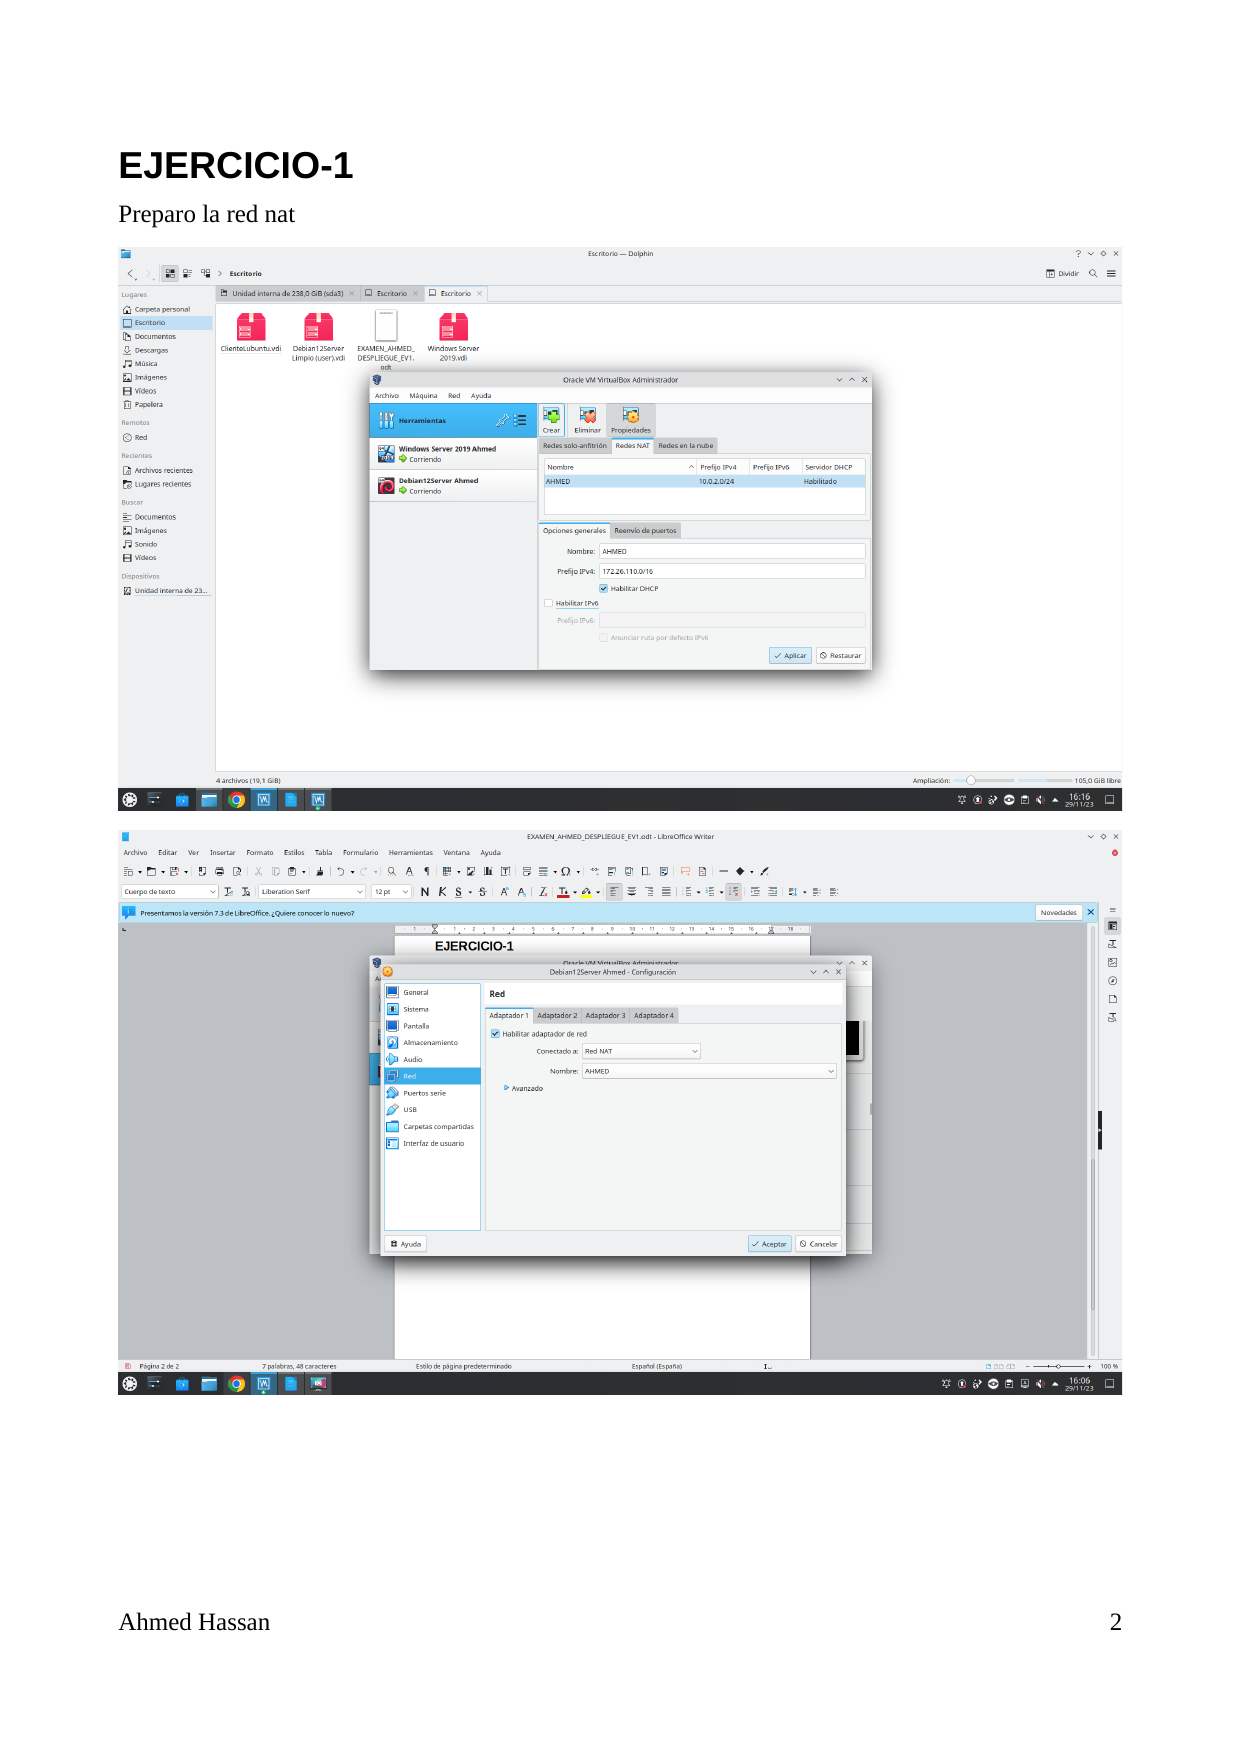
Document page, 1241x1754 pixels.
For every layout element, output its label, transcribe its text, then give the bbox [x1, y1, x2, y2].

picture [118, 246, 1123, 811]
subtitle EJERCICIO-1 [118, 143, 1122, 186]
picture [118, 830, 1123, 1395]
text Preparo la red nat [118, 199, 1122, 227]
